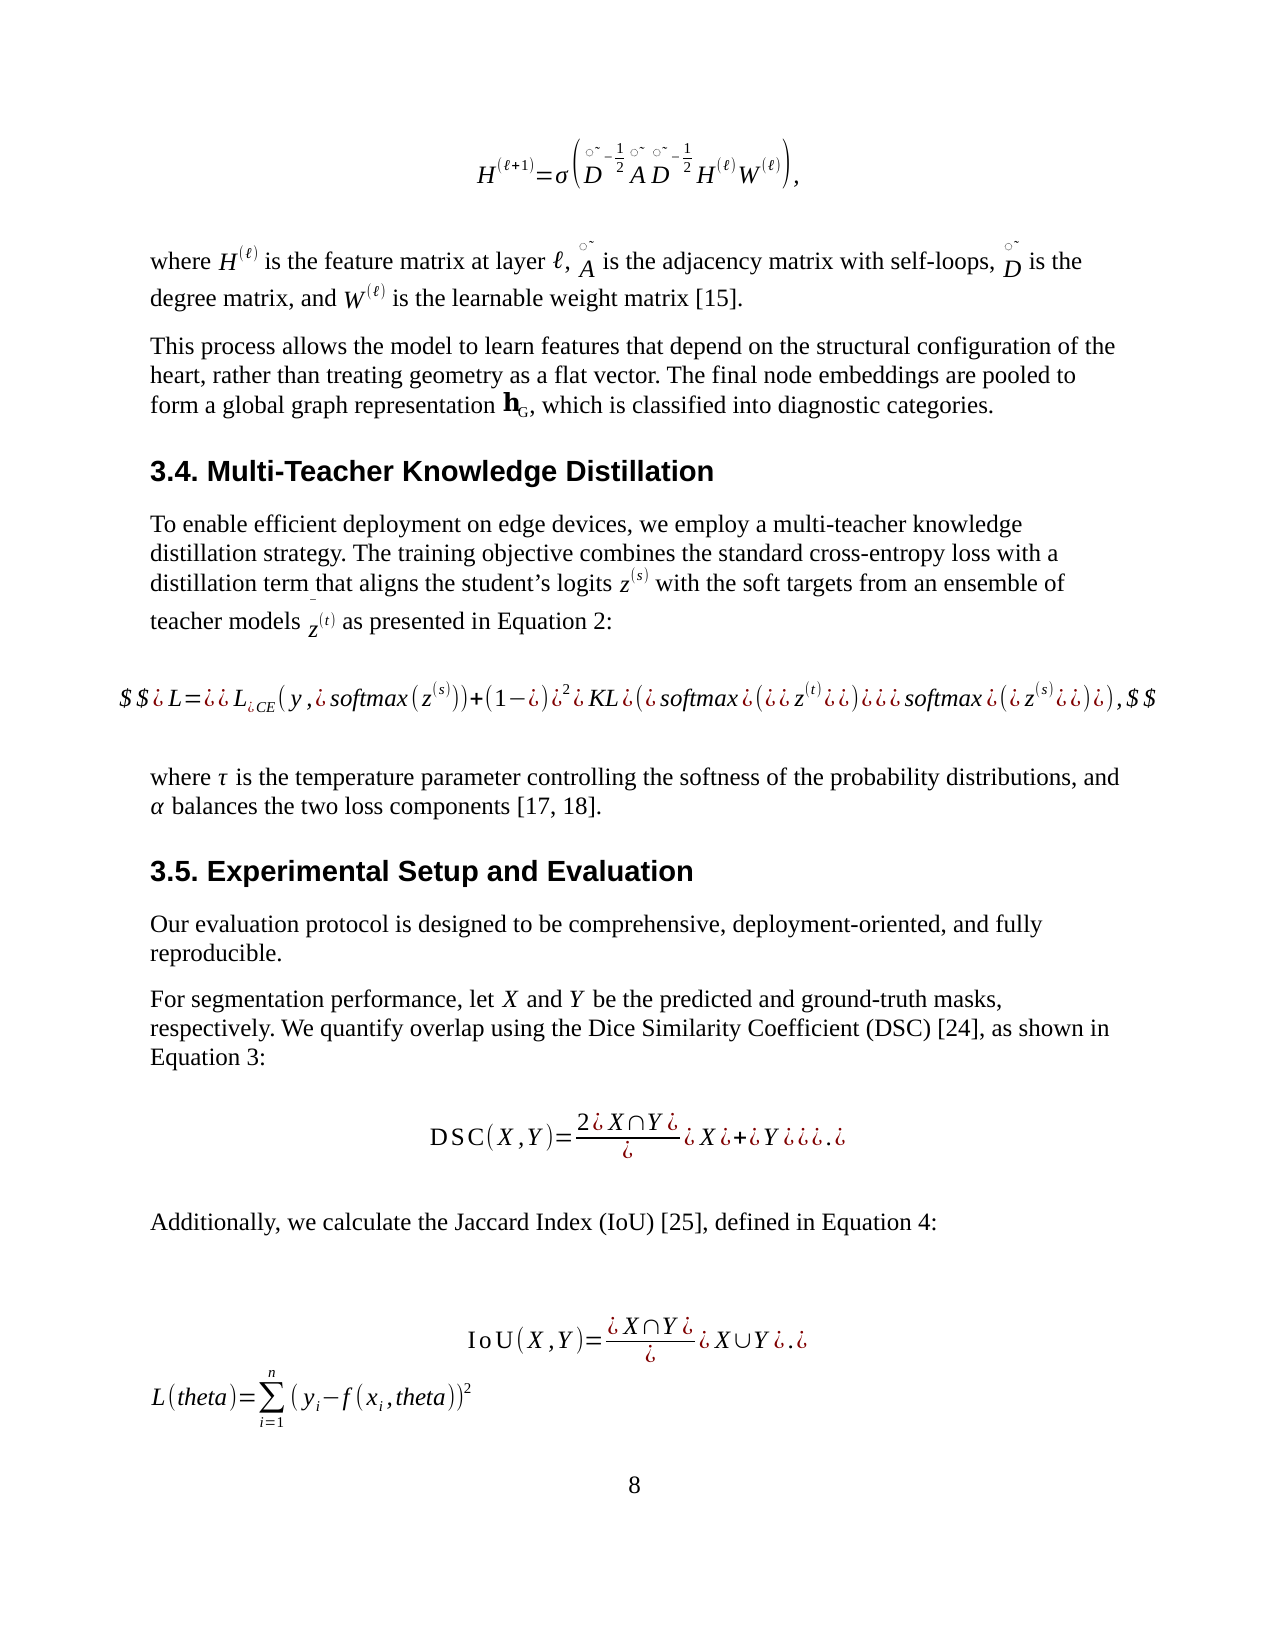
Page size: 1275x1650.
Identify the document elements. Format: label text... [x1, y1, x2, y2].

subtitle 3.4. Multi-Teacher Knowledge Distillation [150, 454, 1125, 488]
text where is the feature matrix at layer , is the adjacency matrix with self-loops, is the degree matrix, and is the learnable weight matrix [15]. [150, 238, 1125, 313]
text To enable efficient deployment on edge devices, we employ a multi-teacher knowledge distillation strategy. The training objective combines the standard cross-entropy loss with a distillation term that aligns the student’s logits with the soft targets from an ensemble of teacher models as presented in Equation 2: [150, 509, 1125, 643]
text where is the temperature parameter controlling the softness of the probability distributions, and balances the two loss components [17, 18]. [150, 762, 1125, 820]
text For segmentation performance, let and be the predicted and ground-truth masks, respectively. We quantify overlap using the Dice Similarity Coefficient (DSC) [24], as shown in Equation 3: [150, 984, 1125, 1071]
subtitle 3.5. Experimental Setup and Evaluation [150, 854, 1125, 887]
text Our evaluation protocol is designed to be comprehensive, deployment-oriented, and fully reproducible. [150, 909, 1125, 966]
text This process allows the model to learn features that depend on the structural configuration of the heart, rather than treating geometry as a flat vector. The final node embeddings are pooled to form a global graph representation , which is classified into diagnostic categories. [150, 331, 1125, 421]
text Additionally, we calculate the Jaccard Index (IoU) [25], defined in Equation 4: [150, 1207, 1125, 1235]
